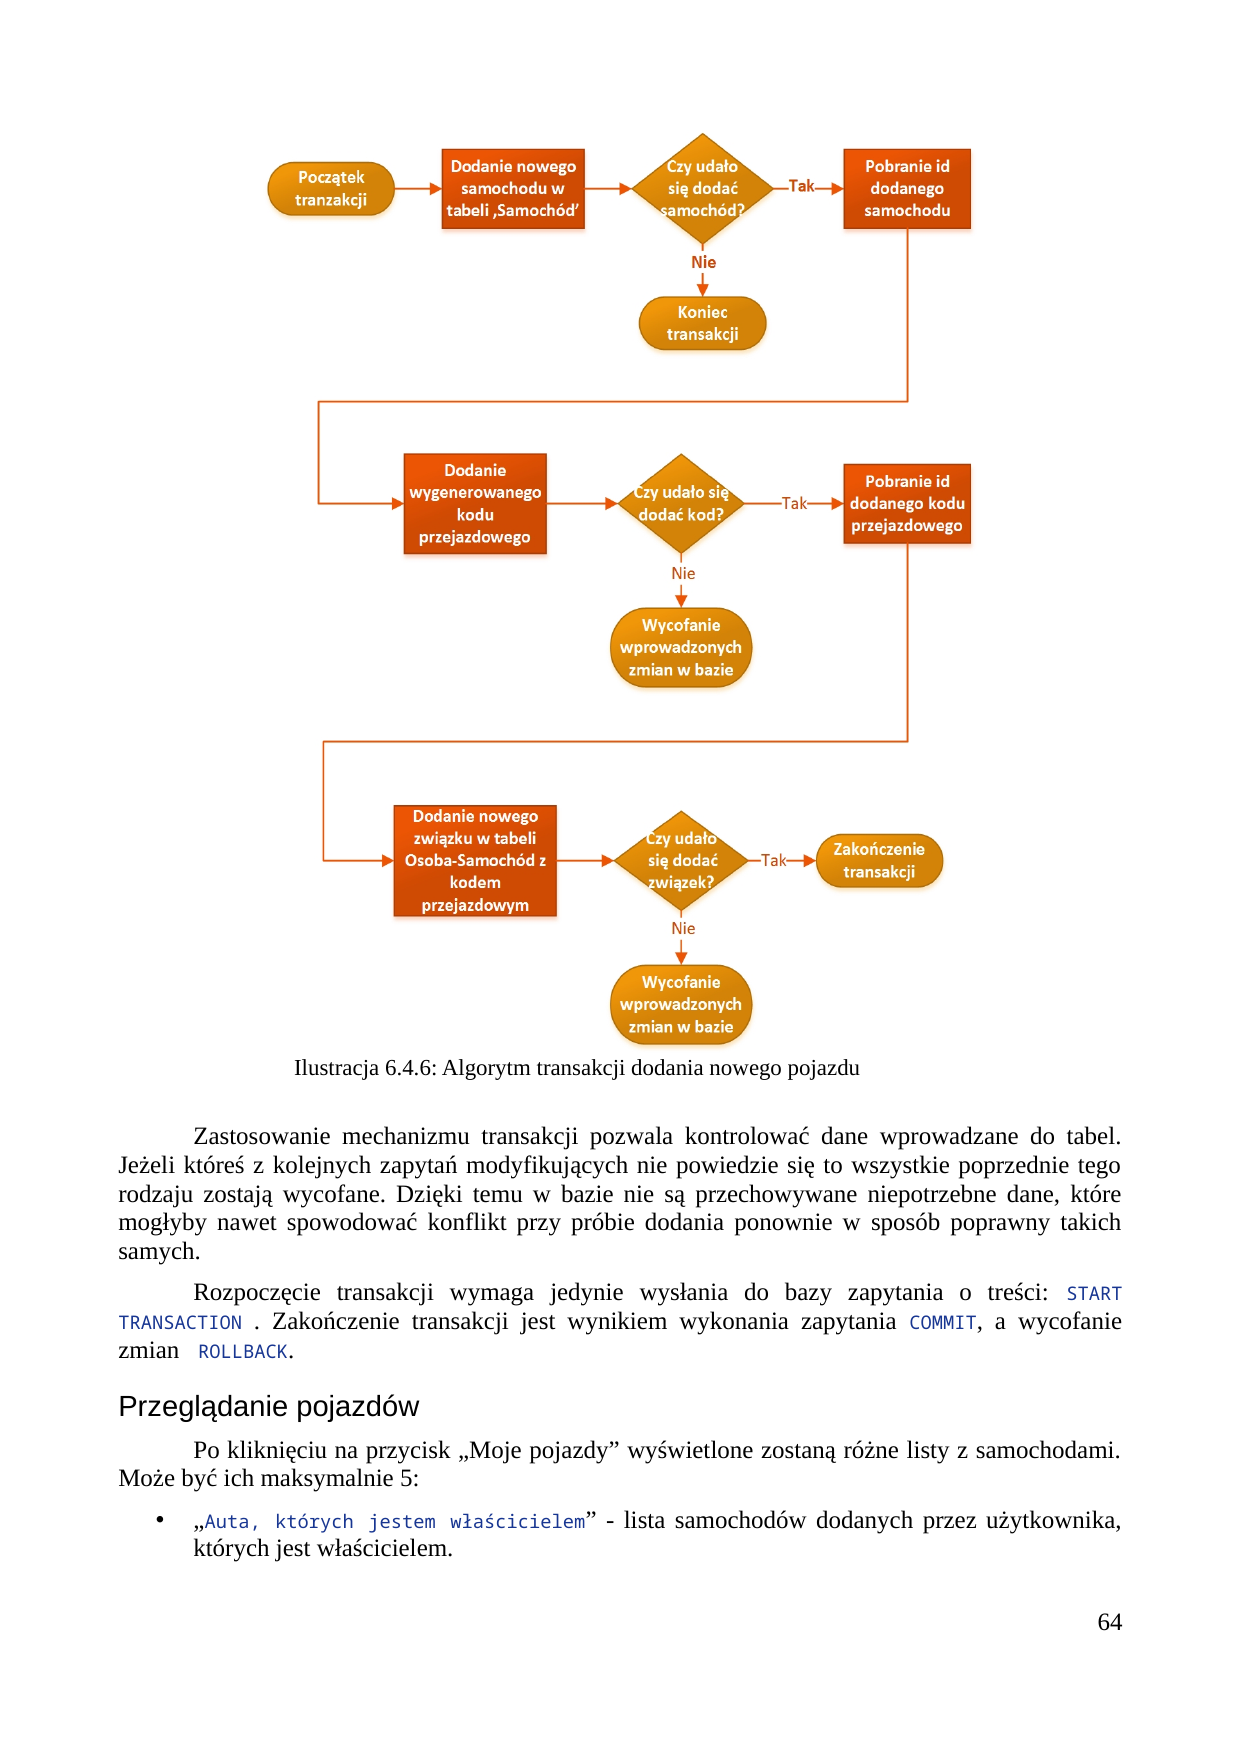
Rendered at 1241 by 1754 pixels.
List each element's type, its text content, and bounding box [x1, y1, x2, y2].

list „Auta, których jestem właścicielem” - lista samochodów dodanych przez użytkownika, których jest właścicielem. [156, 1505, 1122, 1562]
text Rozpoczęcie transakcji wymaga jedynie wysłania do bazy zapytania o treści: START TRANSACTION . Zakończenie transakcji jest wynikiem wykonania zapytania COMMIT, a wycofanie zmian ROLLBACK. [118, 1277, 1122, 1364]
text Ilustracja 6.4.6: Algorytm transakcji dodania nowego pojazdu [294, 1054, 946, 1080]
subtitle Przeglądanie pojazdów [118, 1389, 1122, 1422]
text Po kliknięciu na przycisk „Moje pojazdy” wyświetlone zostaną różne listy z samochodami. Może być ich maksymalnie 5: [118, 1435, 1122, 1492]
picture [262, 130, 978, 1054]
text Zastosowanie mechanizmu transakcji pozwala kontrolować dane wprowadzane do tabel. Jeżeli któreś z kolejnych zapytań modyfikujących nie powiedzie się to wszystkie poprzednie tego rodzaju zostają wycofane. Dzięki temu w bazie nie są przechowywane niepotrzebne dane, które mogłyby nawet spowodować konflikt przy próbie dodania ponownie w sposób poprawny takich samych. [118, 1121, 1122, 1265]
